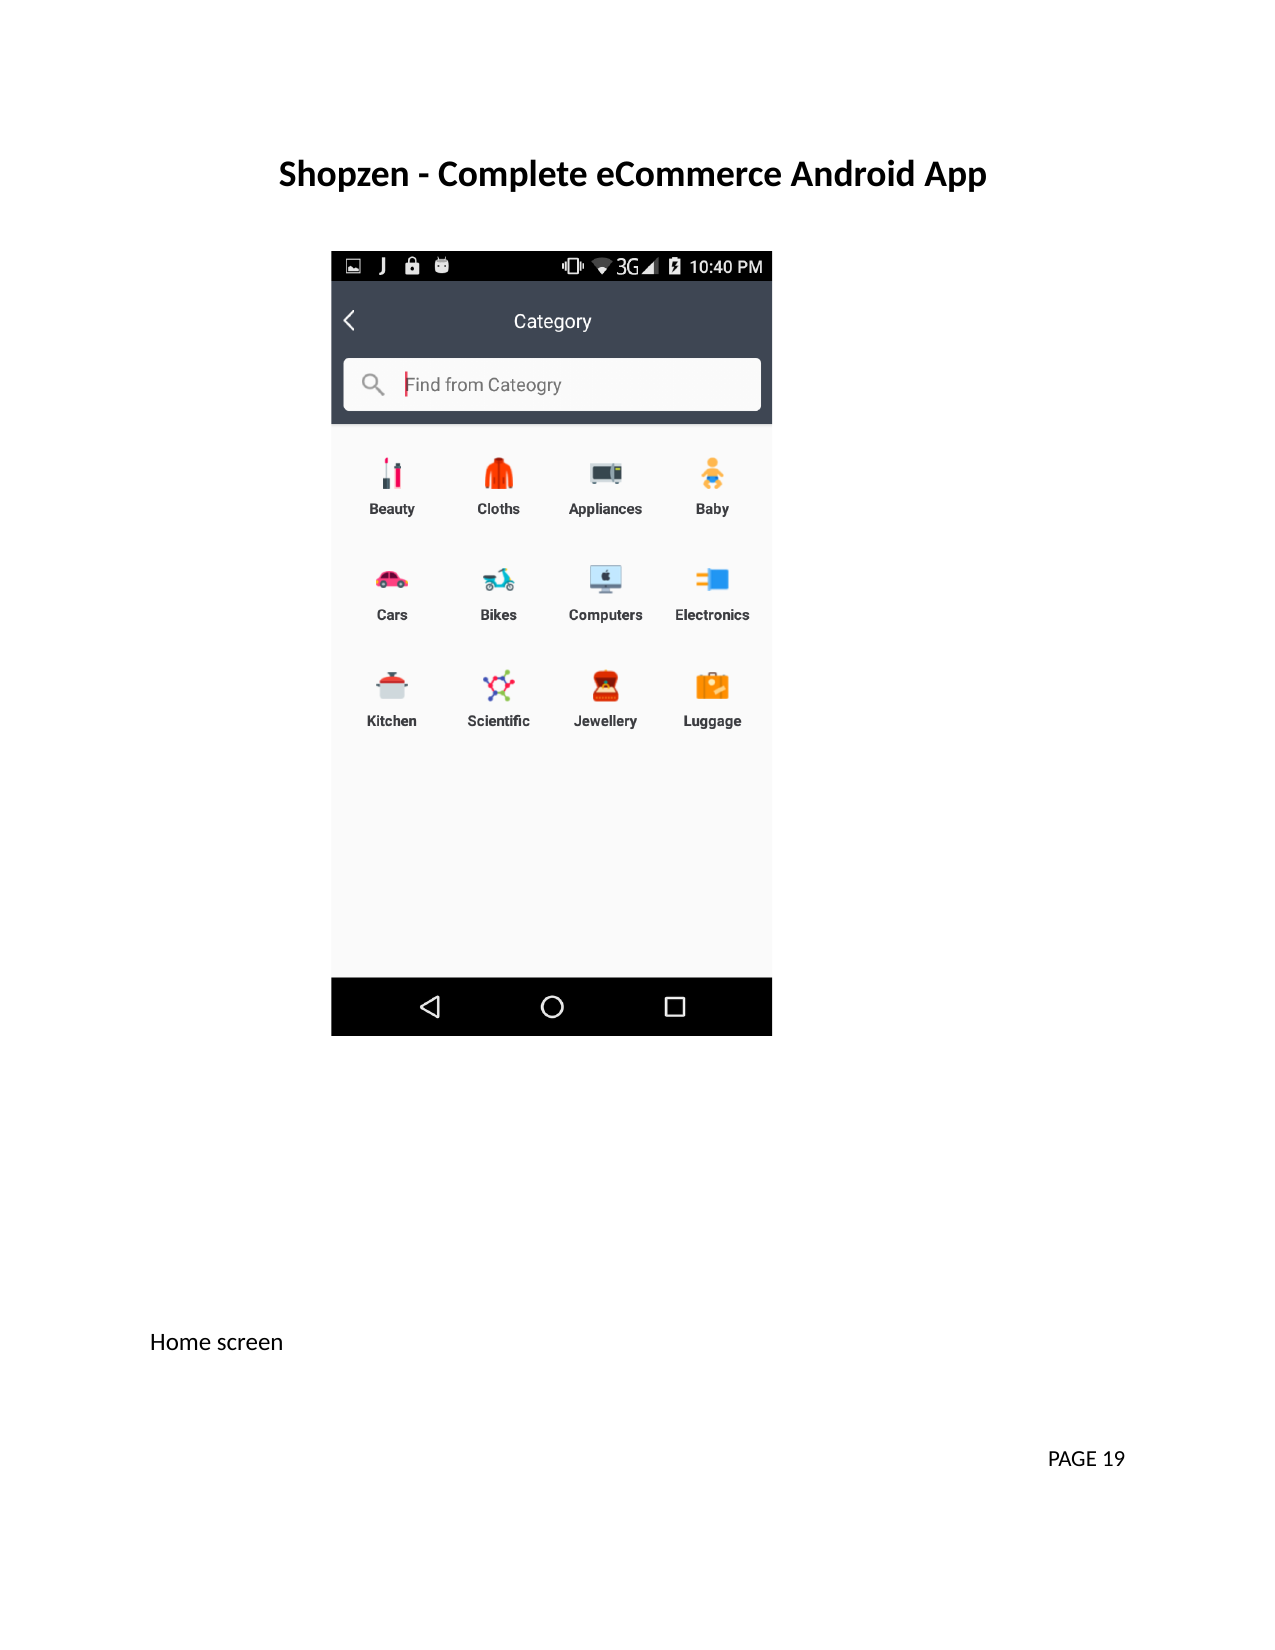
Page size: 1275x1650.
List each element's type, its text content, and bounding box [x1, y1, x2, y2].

picture [331, 251, 773, 1036]
text Home screen [150, 1326, 1125, 1356]
